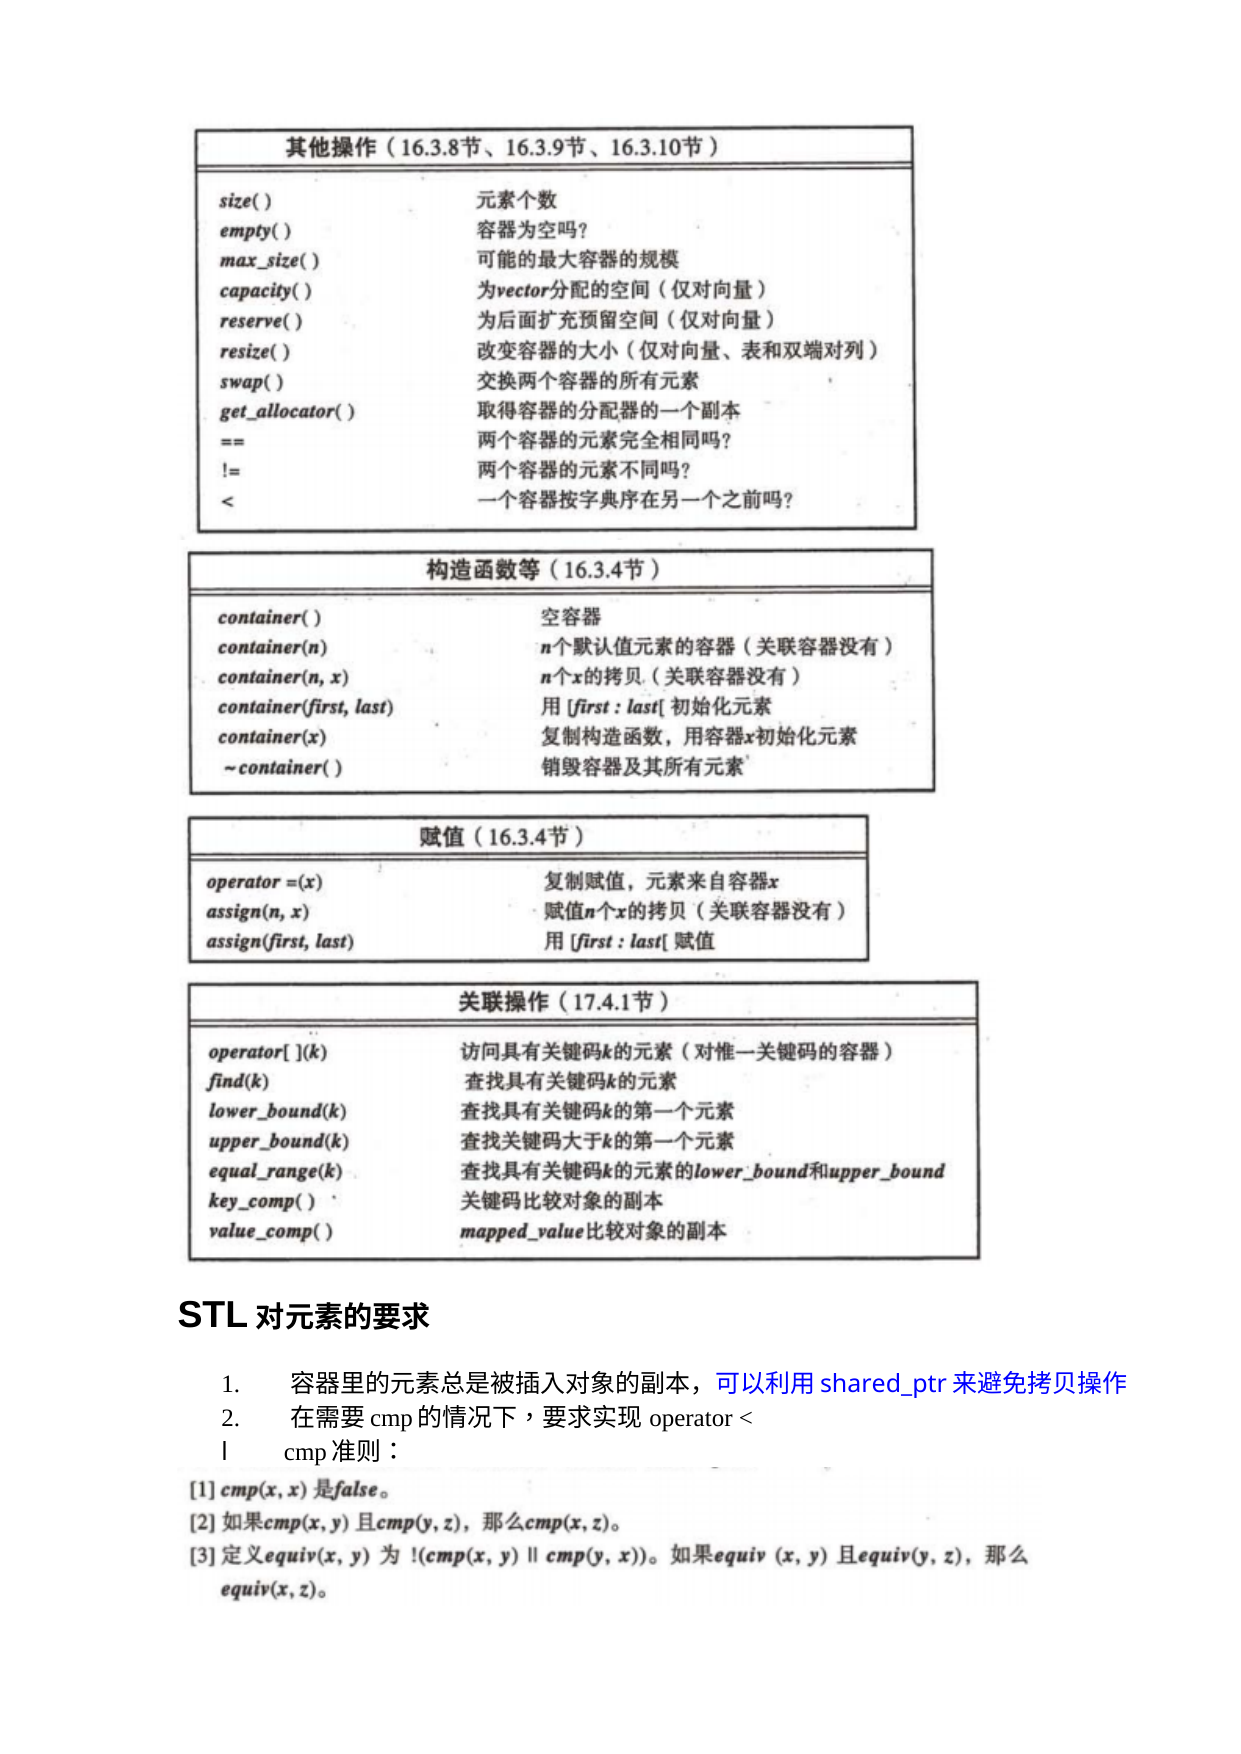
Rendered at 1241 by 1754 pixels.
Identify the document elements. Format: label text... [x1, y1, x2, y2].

text 1. 容器里的元素总是被插入对象的副本，可以利用shared_ptr来避免拷贝操作 [221, 1363, 690, 1399]
text 2. 在需要cmp的情况下，要求实现 operator < [221, 1399, 1152, 1433]
text l cmp准则： [221, 1433, 1152, 1468]
subtitle STL对元素的要求 [256, 1294, 1152, 1336]
picture [177, 118, 996, 1267]
picture [177, 1467, 1042, 1606]
text 1. 容器里的元素总是被插入对象的副本，可以利用shared_ptr来避免拷贝操作 [1127, 1363, 1152, 1399]
